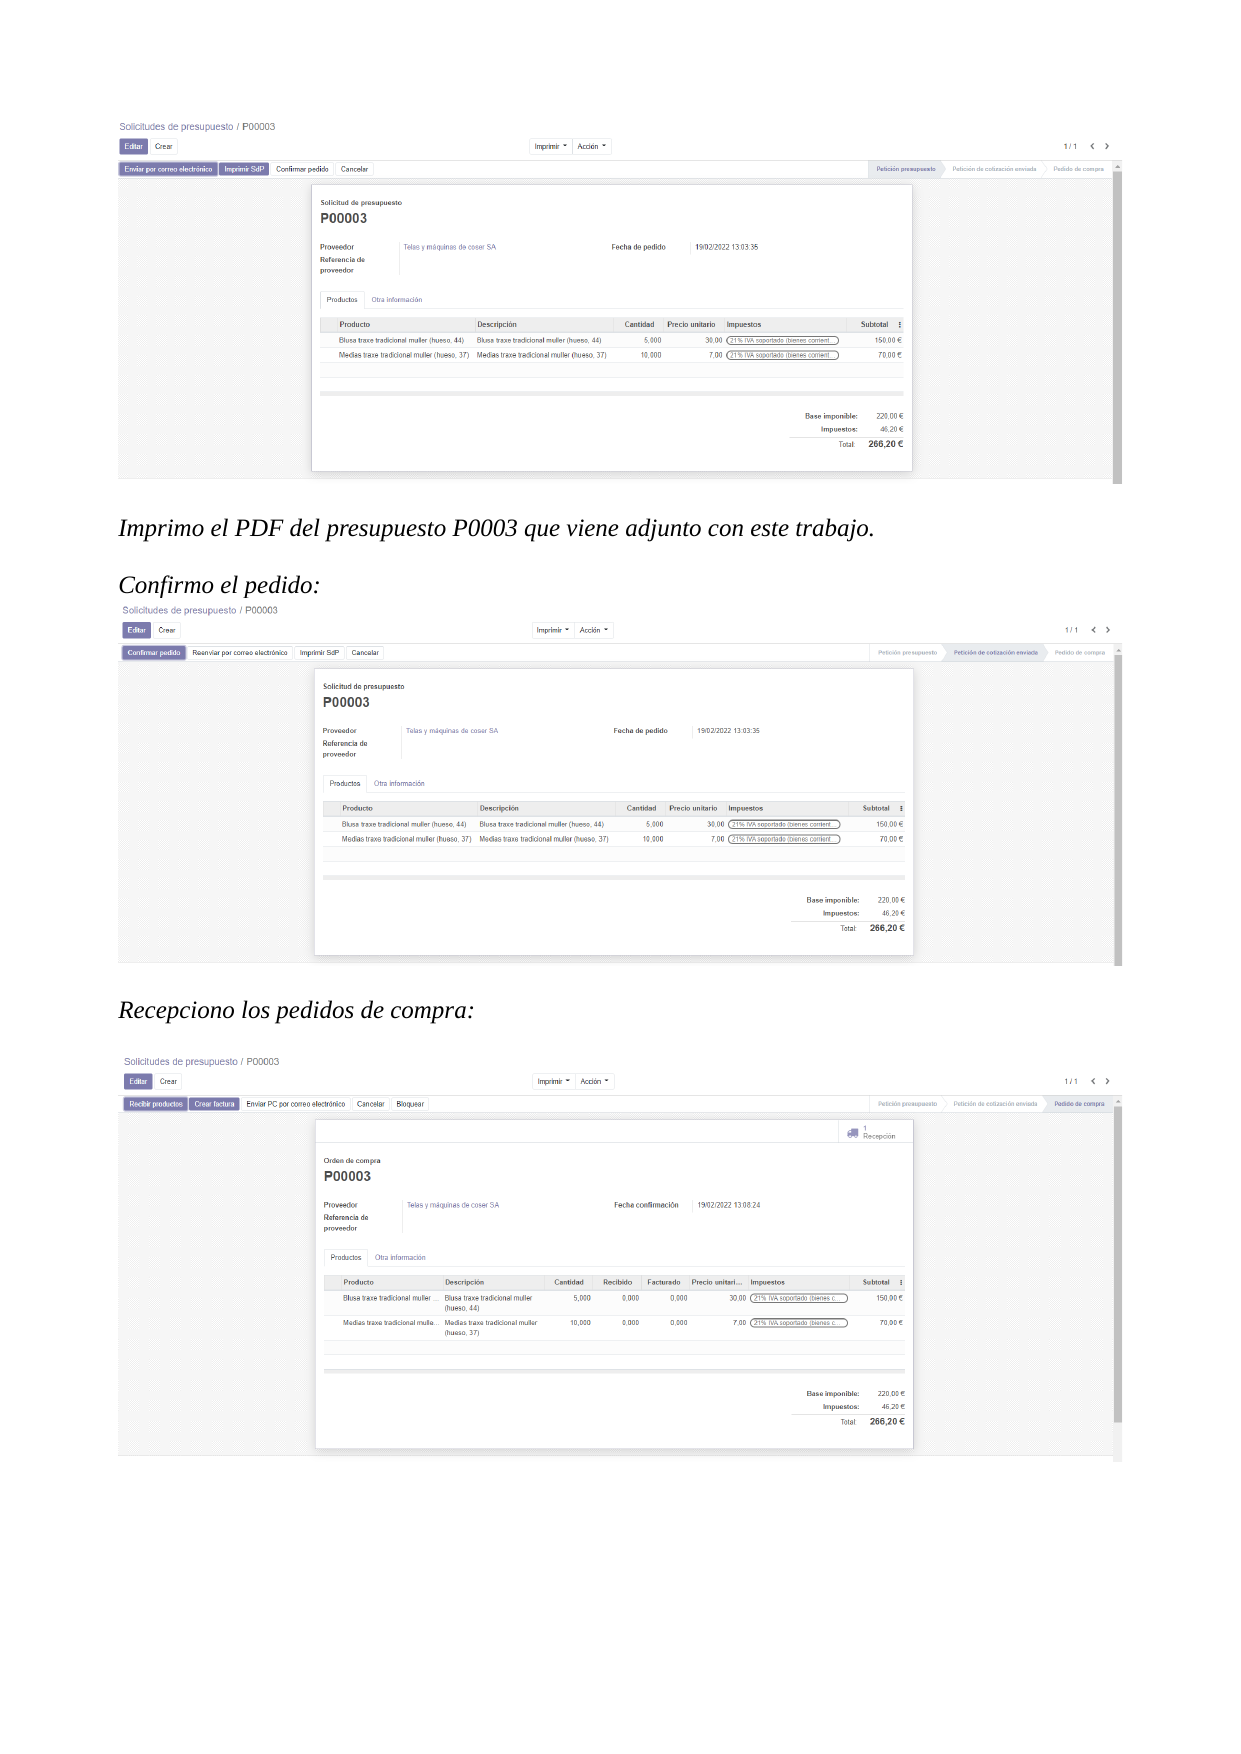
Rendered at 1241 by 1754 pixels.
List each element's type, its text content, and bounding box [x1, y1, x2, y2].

text Recepciono los pedidos de compra: [118, 995, 1122, 1052]
picture [118, 598, 1123, 966]
text Confirmo el pedido: [118, 570, 1122, 598]
picture [118, 1052, 1123, 1462]
text Imprimo el PDF del presupuesto P0003 que viene adjunto con este trabajo. [118, 513, 1122, 541]
picture [118, 118, 1123, 484]
